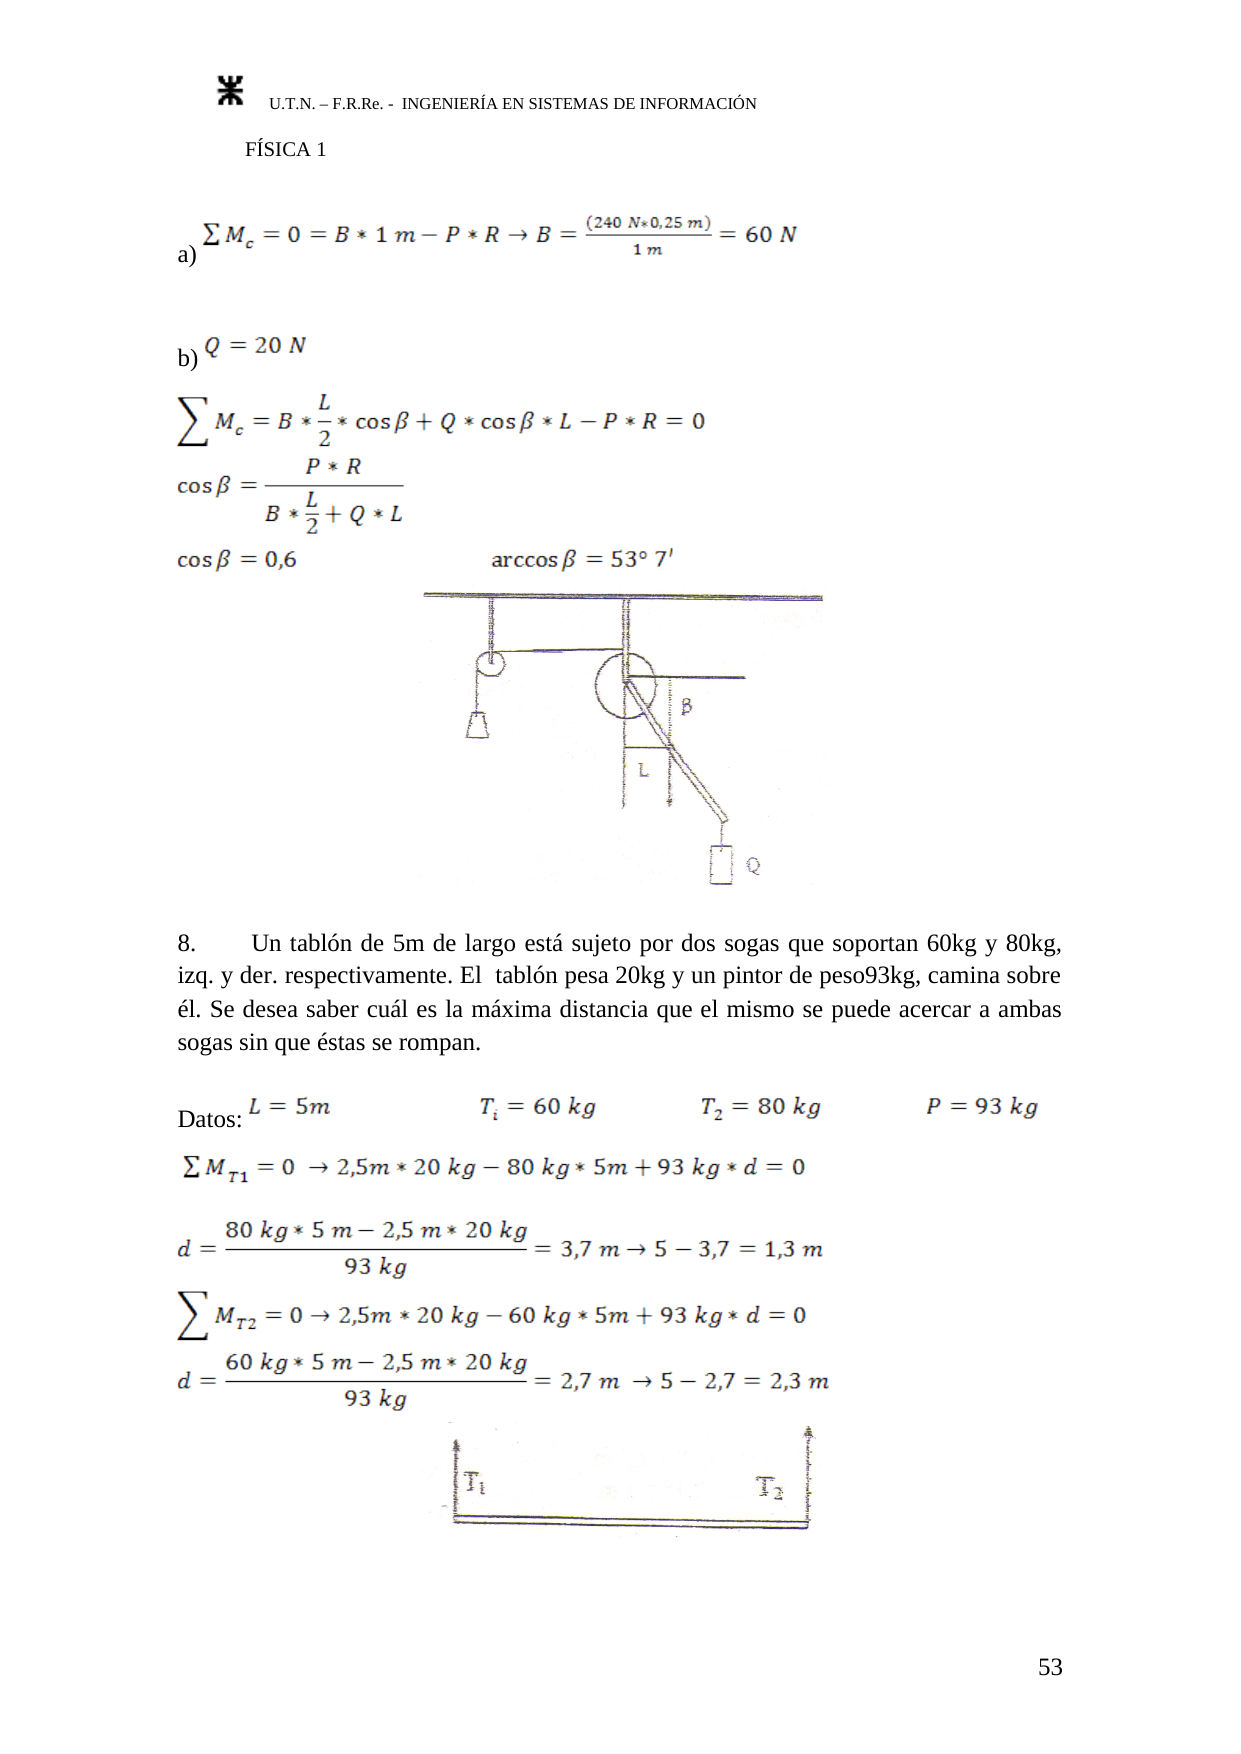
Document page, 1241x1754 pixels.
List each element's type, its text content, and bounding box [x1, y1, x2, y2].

text a) [177, 214, 1063, 291]
picture [248, 1092, 330, 1127]
picture [177, 1219, 823, 1287]
picture [203, 214, 803, 263]
picture [702, 1092, 821, 1127]
text 8. Un tablón de 5m de largo está sujeto por dos sogas que soportan 60kg y 80kg, izq. y der. respectivamente. El tablón pesa 20kg y un pintor de peso93kg, camina sobre él. Se desea saber cuál es la máxima distancia que el mismo se puede acercar a ambas sogas sin que éstas se rompan. [177, 928, 1063, 1055]
text b) [177, 332, 1063, 386]
picture [480, 1092, 596, 1127]
picture [204, 331, 306, 366]
picture [177, 392, 705, 453]
picture [177, 545, 673, 580]
picture [177, 1290, 807, 1347]
picture [177, 1351, 829, 1419]
picture [927, 1092, 1038, 1127]
picture [413, 584, 828, 891]
picture [418, 1422, 822, 1540]
picture [177, 457, 404, 542]
text Datos: [177, 1093, 1063, 1147]
picture [183, 1153, 805, 1189]
